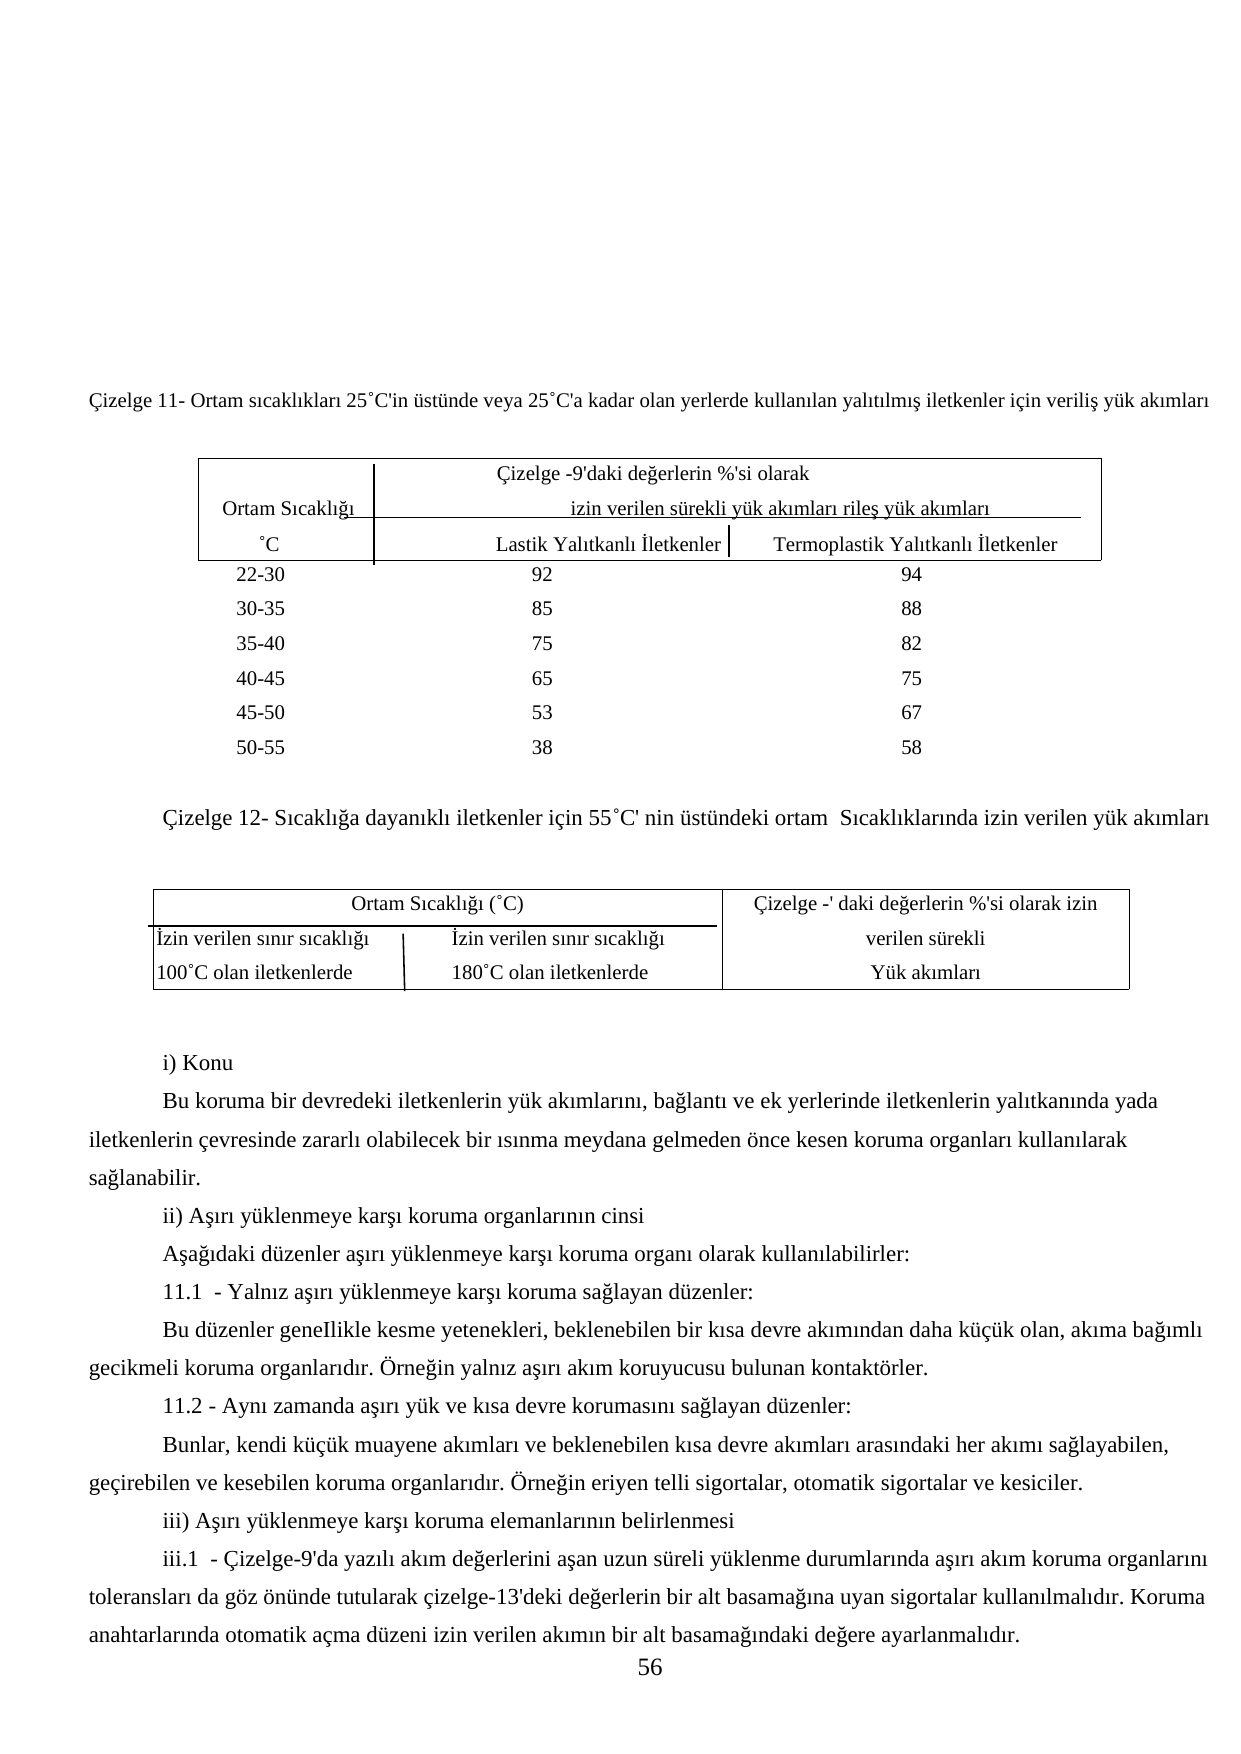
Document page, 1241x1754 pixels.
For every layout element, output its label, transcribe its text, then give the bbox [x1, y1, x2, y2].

text 22-30 92 94 [88, 562, 1211, 586]
text 45-50 53 67 [88, 701, 1211, 724]
text 11.2 - Aynı zamanda aşırı yük ve kısa devre korumasını sağlayan düzenler: [88, 1393, 1211, 1419]
text 35-40 75 82 [88, 632, 1211, 655]
text 50-55 38 58 [88, 736, 1211, 759]
text ˚C [201, 533, 373, 556]
text Yük akımları [725, 961, 1126, 984]
text iii) Aşırı yüklenmeye karşı koruma elemanlarının belirlenmesi [88, 1508, 1211, 1533]
text iii.1 - Çizelge-9'da yazılı akım değerlerini aşan uzun süreli yüklenme durumlarında aşırı akım koruma organlarını toleransları da göz önünde tutularak çizelge-13'deki değerlerin bir alt basamağına uyan sigortalar kullanılmalıdır. Koruma anahtarlarında otomatik açma düzeni izin verilen akımın bir alt basamağındaki değere ayarlanmalıdır. [88, 1546, 1211, 1648]
text 30-35 85 88 [88, 597, 1211, 620]
text ii) Aşırı yüklenmeye karşı koruma organlarının cinsi [88, 1203, 1211, 1228]
text izin verilen sürekli yük akımları rileş yük akımları [375, 497, 1098, 520]
text 100˚C olan iletkenlerde [156, 961, 403, 984]
text Çizelge -' daki değerlerin %'si olarak izin verilen sürekli [725, 892, 1126, 949]
text Bunlar, kendi küçük muayene akımları ve beklenebilen kısa devre akımları arasındaki her akımı sağlayabilen, geçirebilen ve kesebilen koruma organlarıdır. Örneğin eriyen telli sigortalar, otomatik sigortalar ve kesiciler. [88, 1432, 1211, 1495]
text 180˚C olan iletkenlerde [405, 961, 719, 984]
text Lastik Yalıtkanlı İletkenler [375, 533, 728, 556]
text i) Konu [88, 1050, 1211, 1076]
text Çizelge 12- Sıcaklığa dayanıklı iletkenler için 55˚C' nin üstündeki ortam Sıcaklıklarında izin verilen yük akımları [88, 805, 1211, 865]
text Çizelge -9'daki değerlerin %'si olarak [201, 461, 1098, 484]
text Bu düzenler geneIlikle kesme yetenekleri, beklenebilen bir kısa devre akımından daha küçük olan, akıma bağımlı gecikmeli koruma organlarıdır. Örneğin yalnız aşırı akım koruyucusu bulunan kontaktörler. [88, 1317, 1211, 1381]
text Bu koruma bir devredeki iletkenlerin yük akımlarını, bağlantı ve ek yerlerinde iletkenlerin yalıtkanında yada iletkenlerin çevresinde zararlı olabilecek bir ısınma meydana gelmeden önce kesen koruma organları kullanılarak sağlanabilir. [88, 1088, 1211, 1190]
text Ortam Sıcaklığı (˚C) [156, 892, 719, 915]
text Termoplastik Yalıtkanlı İletkenler [730, 533, 1098, 556]
text Çizelge 11- Ortam sıcaklıkları 25˚C'in üstünde veya 25˚C'a kadar olan yerlerde kullanılan yalıtılmış iletkenler için veriliş yük akımları [88, 389, 1211, 412]
text 40-45 65 75 [88, 666, 1211, 689]
text Aşağıdaki düzenler aşırı yüklenmeye karşı koruma organı olarak kullanılabilirler: [88, 1241, 1211, 1266]
text 11.1 - Yalnız aşırı yüklenmeye karşı koruma sağlayan düzenler: [88, 1279, 1211, 1304]
text İzin verilen sınır sıcaklığı İzin verilen sınır sıcaklığı [156, 926, 719, 949]
text Ortam Sıcaklığı [201, 497, 373, 520]
